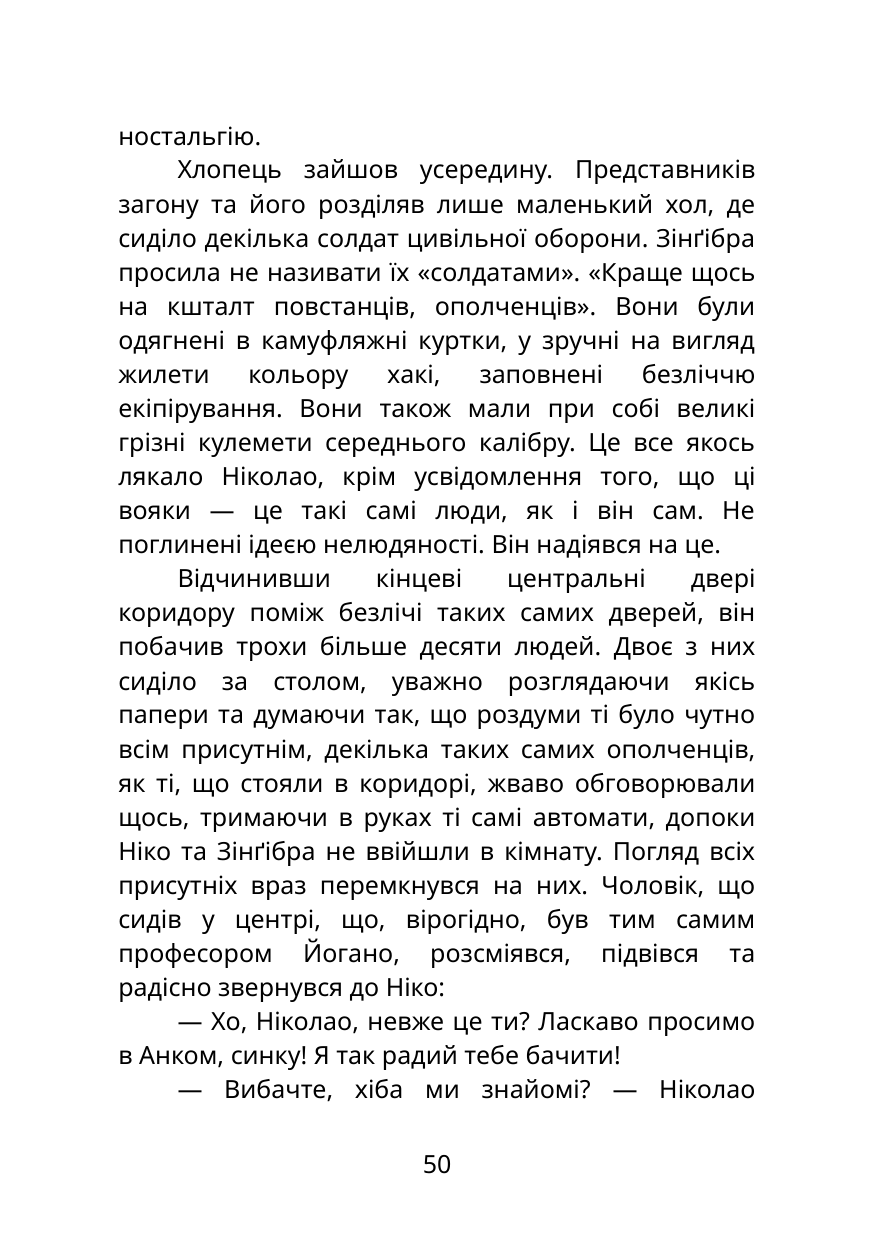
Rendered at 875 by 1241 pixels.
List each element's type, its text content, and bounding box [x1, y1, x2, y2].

text ностальгію. [118, 118, 756, 152]
text Відчинивши кінцеві центральні двері коридору поміж безлічі таких самих дверей, він побачив трохи більше десяти людей. Двоє з них сиділо за столом, уважно розглядаючи якісь папери та думаючи так, що роздуми ті було чутно всім присутнім, декілька таких самих ополченців, як ті, що стояли в коридорі, жваво обговорювали щось, тримаючи в руках ті самі автомати, допоки Ніко та Зінґібра не ввійшли в кімнату. Погляд всіх присутніх враз перемкнувся на них. Чоловік, що сидів у центрі, що, вірогідно, був тим самим професором Йогано, розсміявся, підвівся та радісно звернувся до Ніко: [118, 561, 756, 1004]
text — Хо, Ніколао, невже це ти? Ласкаво просимо в Анком, синку! Я так радий тебе бачити! [118, 1004, 756, 1072]
text — Вибачте, хіба ми знайомі? — Ніколао [118, 1072, 756, 1106]
text Хлопець зайшов усередину. Представників загону та його розділяв лише маленький хол, де сиділо декілька солдат цивільної оборони. Зінґібра просила не називати їх «солдатами». «Краще щось на кшталт повстанців, ополченців». Вони були одягнені в камуфляжні куртки, у зручні на вигляд жилети кольору хакі, заповнені безліччю екіпірування. Вони також мали при собі великі грізні кулемети середнього калібру. Це все якось лякало Ніколао, крім усвідомлення того, що ці вояки — це такі самі люди, як і він сам. Не поглинені ідеєю нелюдяності. Він надіявся на це. [118, 152, 756, 561]
